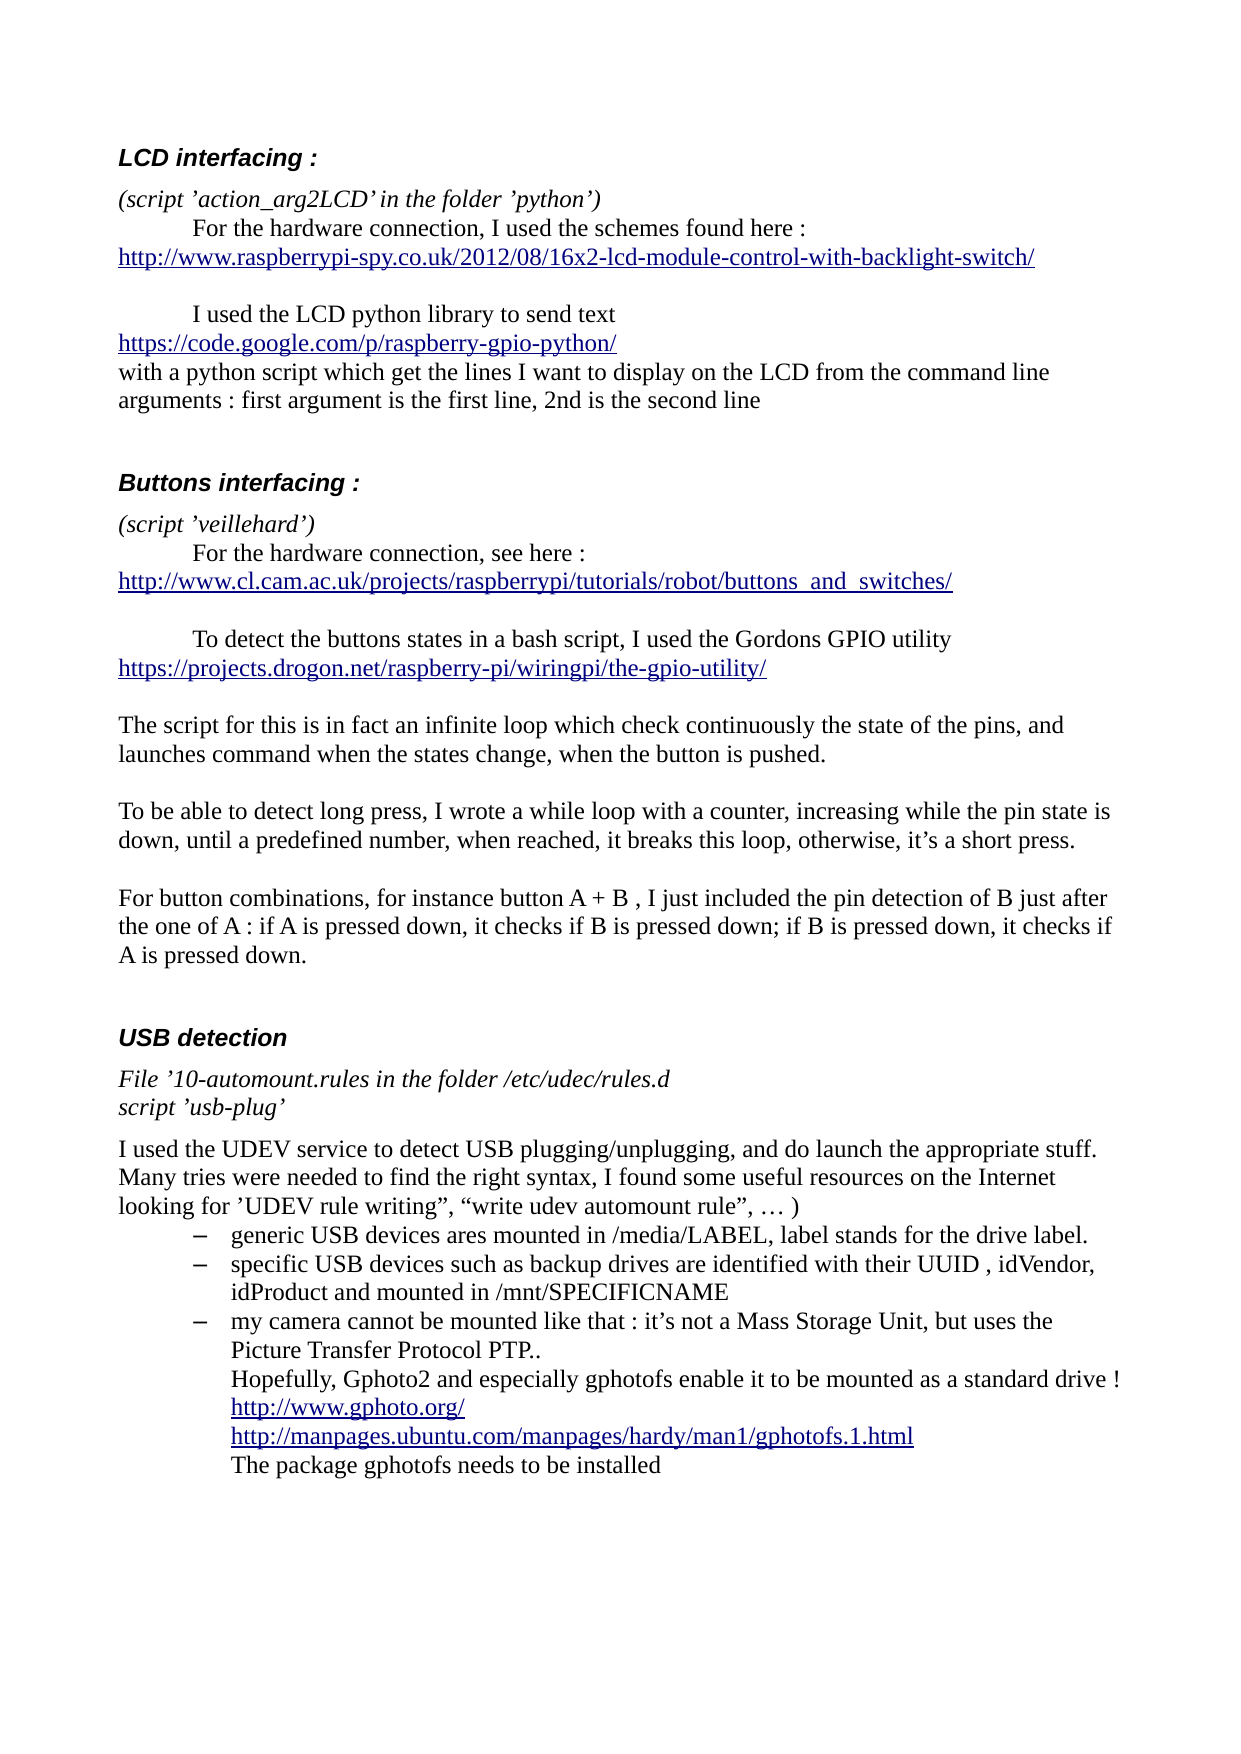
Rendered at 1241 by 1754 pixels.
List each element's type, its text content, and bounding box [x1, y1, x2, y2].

text http://www.cl.cam.ac.uk/projects/raspberrypi/tutorials/robot/buttons_and_switches/ [118, 566, 1122, 595]
subtitle USB detection [118, 1023, 1122, 1051]
text (script ’veillehard’) [118, 509, 1122, 538]
list specific USB devices such as backup drives are identified with their UUID , idVendor, idProduct and mounted in /mnt/SPECIFICNAME [193, 1249, 1122, 1306]
text I used the LCD python library to send text [118, 299, 1122, 328]
subtitle Buttons interfacing : [118, 468, 1122, 496]
text For button combinations, for instance button A + B , I just included the pin detection of B just after the one of A : if A is pressed down, it checks if B is pressed down; if B is pressed down, it checks if A is pressed down. [118, 883, 1122, 969]
text File ’10-automount.rules in the folder /etc/udec/rules.d script ’usb-plug’ [118, 1064, 1122, 1121]
text To detect the buttons states in a bash script, I used the Gordons GPIO utility https://projects.drogon.net/raspberry-pi/wiringpi/the-gpio-utility/ [118, 624, 1122, 681]
text I used the UDEV service to detect USB plugging/unplugging, and do launch the appropriate stuff. Many tries were needed to find the right syntax, I found some useful resources on the Internet looking for ’UDEV rule writing”, “write udev automount rule”, … ) [118, 1134, 1122, 1220]
subtitle LCD interfacing : [118, 143, 1122, 172]
list generic USB devices ares mounted in /media/LABEL, label stands for the drive label. [193, 1220, 1122, 1249]
text https://code.google.com/p/raspberry-gpio-python/ [118, 328, 1122, 357]
text For the hardware connection, I used the schemes found here : [118, 213, 1122, 242]
text http://www.raspberrypi-spy.co.uk/2012/08/16x2-lcd-module-control-with-backlight-switch/ [118, 242, 1122, 270]
text For the hardware connection, see here : [118, 538, 1122, 566]
list my camera cannot be mounted like that : it’s not a Mass Storage Unit, but uses the Picture Transfer Protocol PTP.. Hopefully, Gphoto2 and especially gphotofs enable it to be mounted as a standard drive ! http://www.gphoto.org/ http://manpages.ubuntu.com/manpages/hardy/man1/gphotofs.1.html The package gphotofs needs to be installed [193, 1306, 1122, 1479]
text To be able to detect long press, I wrote a while loop with a counter, increasing while the pin state is down, until a predefined number, when reached, it breaks this loop, otherwise, it’s a short press. [118, 796, 1122, 854]
text (script ’action_arg2LCD’ in the folder ’python’) [118, 184, 1122, 213]
text with a python script which get the lines I want to display on the LCD from the command line arguments : first argument is the first line, 2nd is the second line [118, 357, 1122, 414]
text The script for this is in fact an infinite loop which check continuously the state of the pins, and launches command when the states change, when the button is pushed. [118, 710, 1122, 768]
